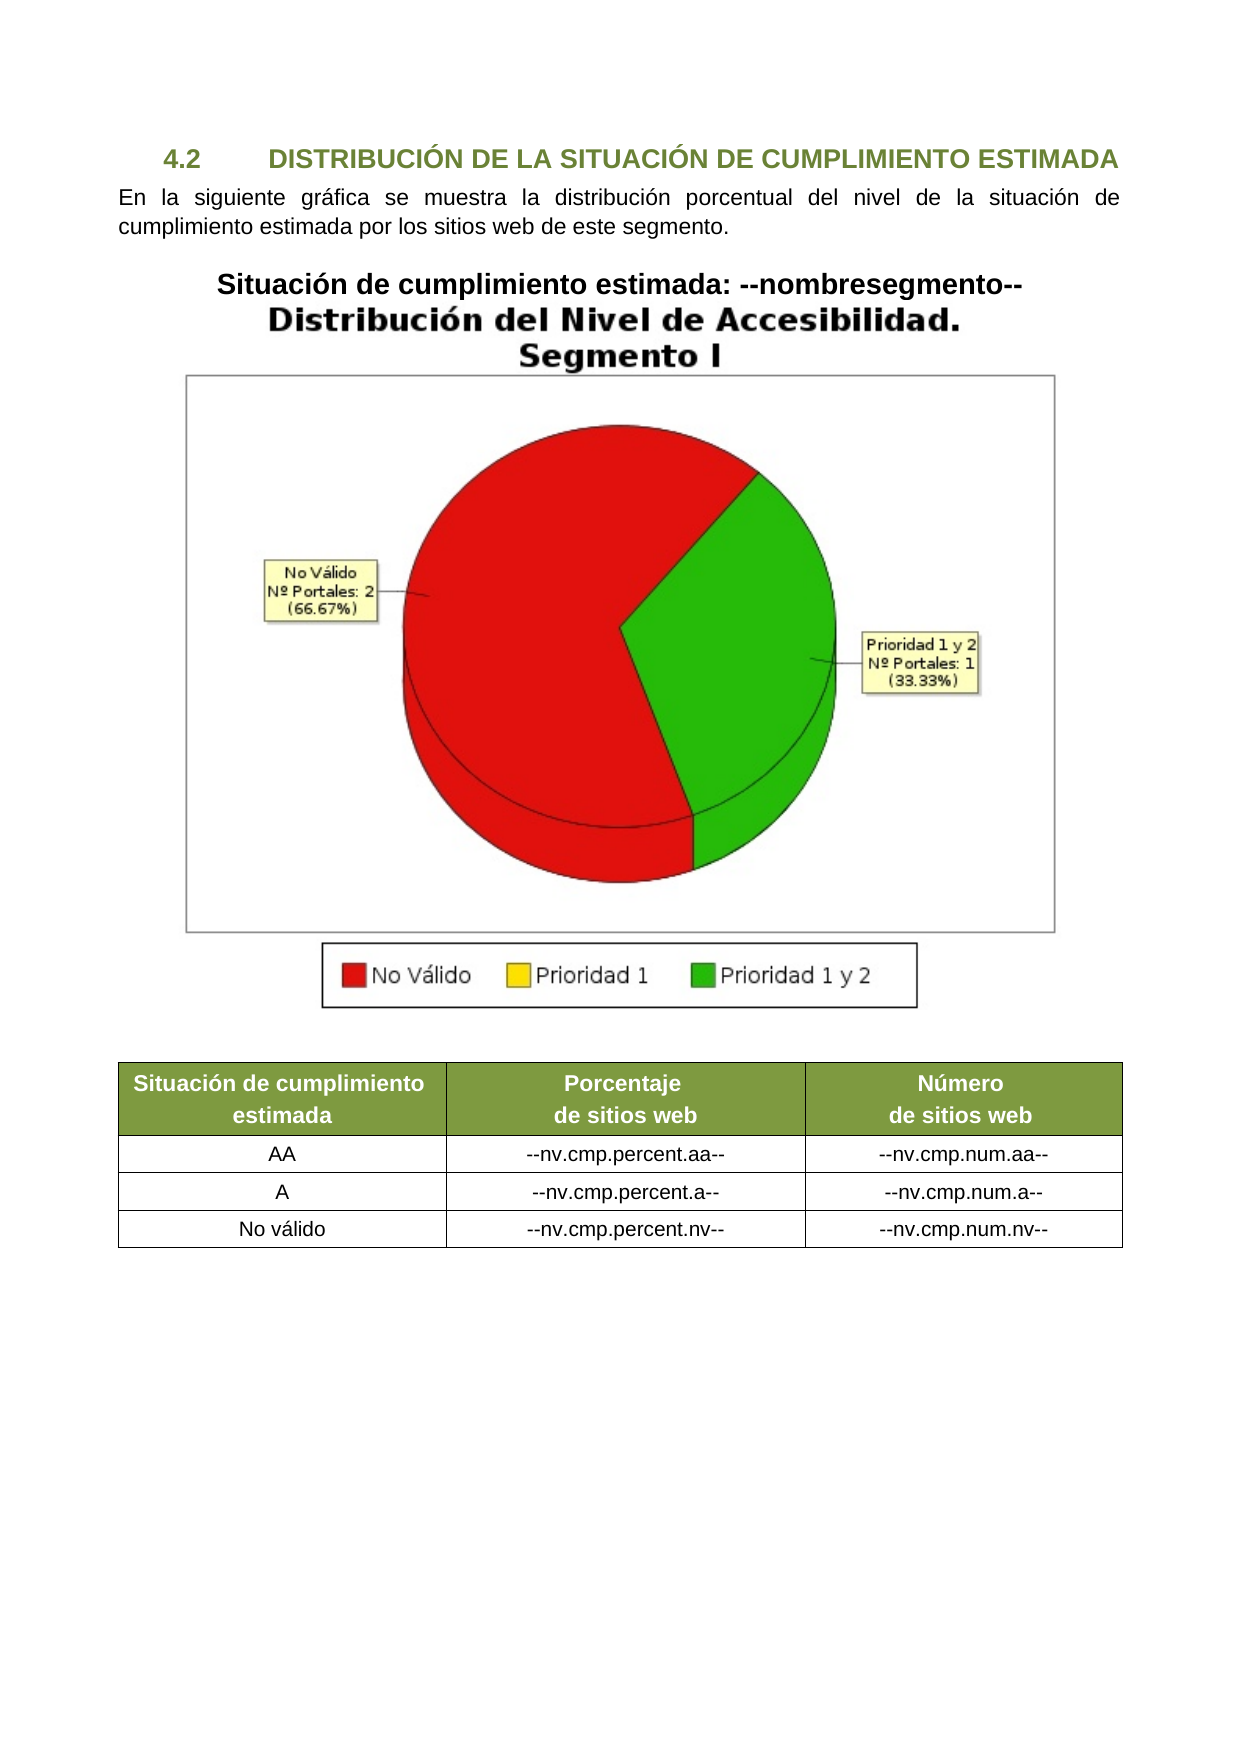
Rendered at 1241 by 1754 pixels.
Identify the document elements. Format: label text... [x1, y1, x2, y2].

table_header Porcentaje de sitios web [447, 1063, 805, 1135]
table_header Situación de cumplimiento estimada [119, 1063, 446, 1135]
picture [178, 300, 1062, 1010]
table_cell A [119, 1173, 446, 1210]
table_cell --nv.cmp.num.a-- [806, 1173, 1122, 1210]
text En la siguiente gráfica se muestra la distribución porcentual del nivel de la situación de cumplimiento estimada por los sitios web de este segmento. [118, 184, 1122, 239]
table_cell --nv.cmp.num.aa-- [806, 1136, 1122, 1172]
text Situación de cumplimiento estimada: --nombresegmento-- [118, 267, 1122, 300]
table_header Número de sitios web [806, 1063, 1122, 1135]
table_cell --nv.cmp.percent.a-- [447, 1173, 805, 1210]
table_cell --nv.cmp.num.nv-- [806, 1211, 1122, 1247]
table_cell --nv.cmp.percent.nv-- [447, 1211, 805, 1247]
table_cell No válido [119, 1211, 446, 1247]
table_cell AA [119, 1136, 446, 1172]
table_cell --nv.cmp.percent.aa-- [447, 1136, 805, 1172]
subtitle Distribución de la Situación de cumplimiento estimada [156, 143, 1122, 174]
